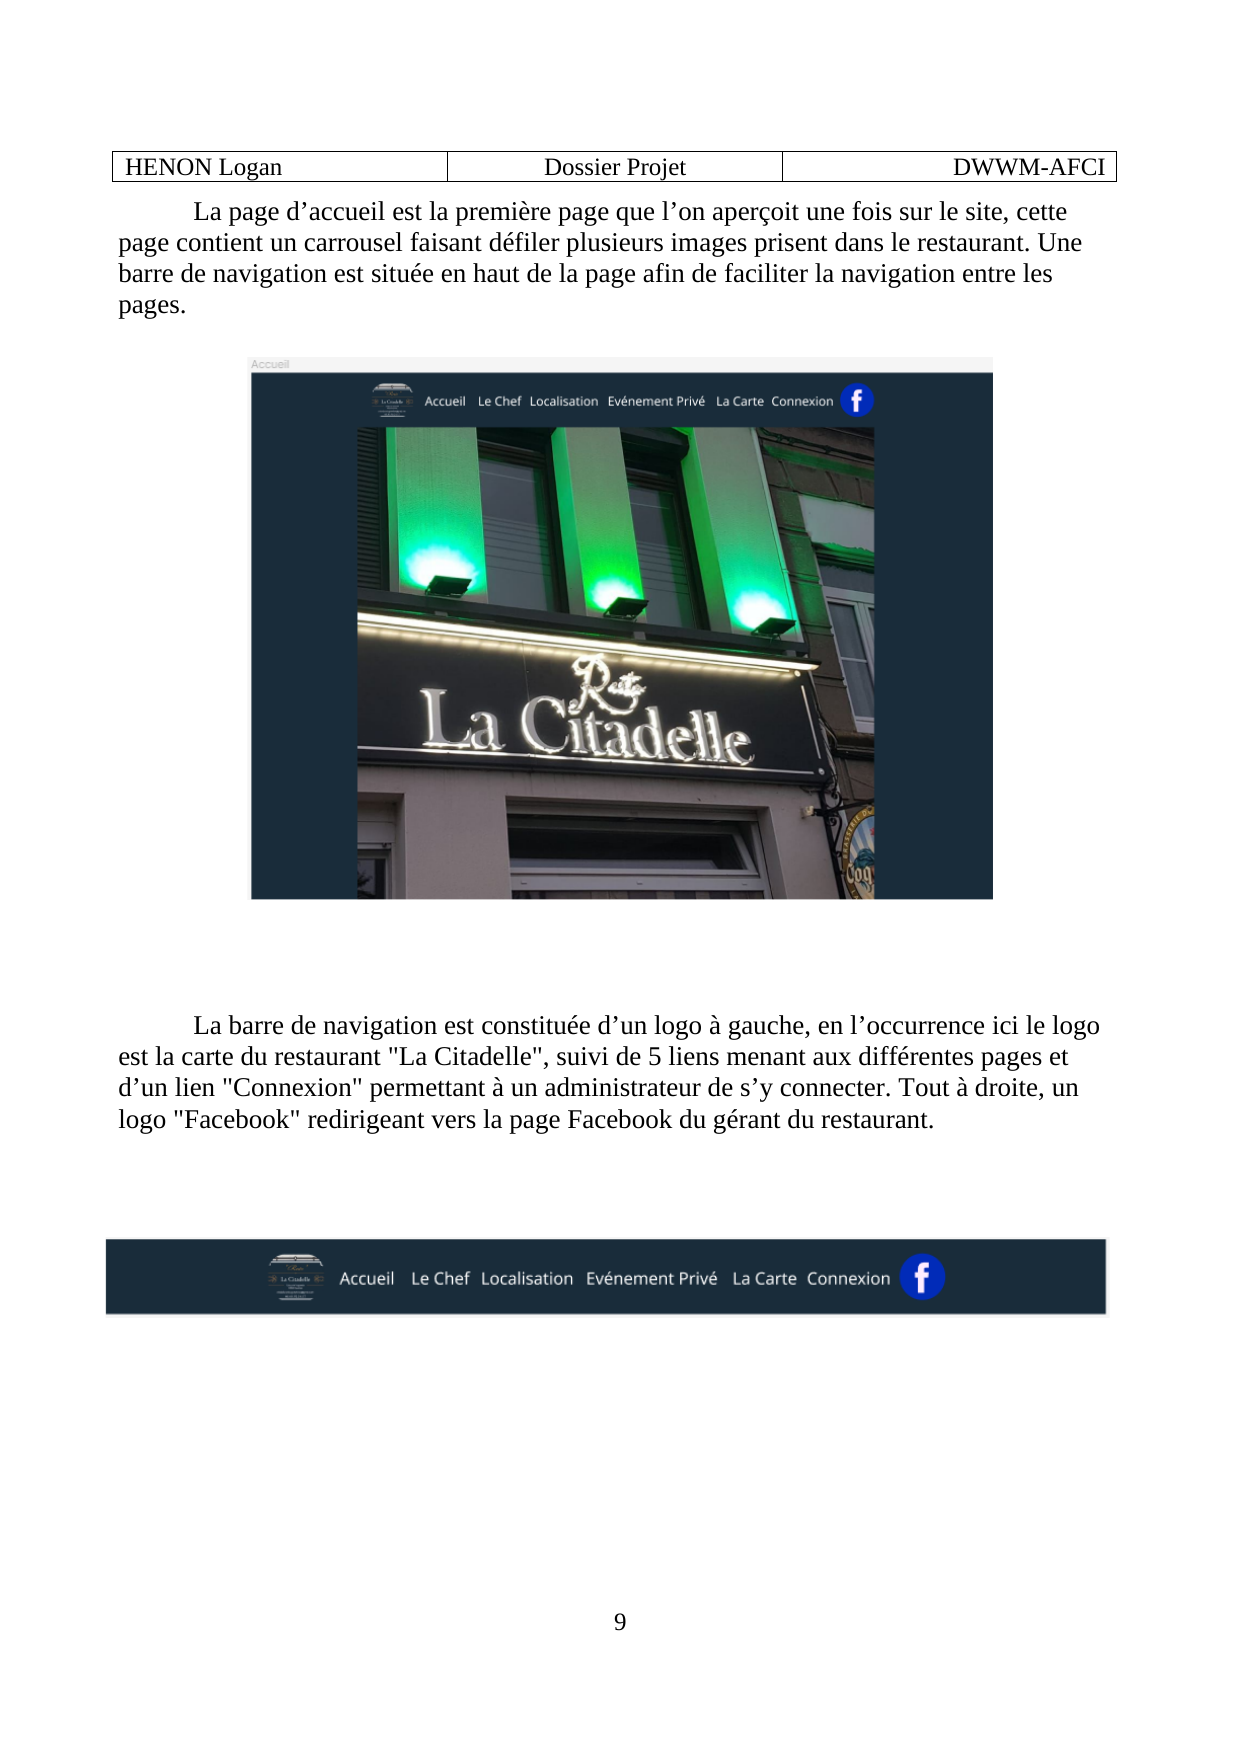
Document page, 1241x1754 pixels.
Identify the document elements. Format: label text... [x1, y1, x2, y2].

text La page d’accueil est la première page que l’on aperçoit une fois sur le site, cette page contient un carrousel faisant défiler plusieurs images prisent dans le restaurant. Une barre de navigation est située en haut de la page afin de faciliter la navigation entre les pages. [118, 195, 1122, 319]
picture [105, 1237, 1110, 1318]
text La barre de navigation est constituée d’un logo à gauche, en l’occurrence ici le logo est la carte du restaurant "La Citadelle", suivi de 5 liens menant aux différentes pages et d’un lien "Connexion" permettant à un administrateur de s’y connecter. Tout à droite, un logo "Facebook" redirigeant vers la page Facebook du gérant du restaurant. [118, 1009, 1122, 1134]
picture [247, 357, 993, 900]
